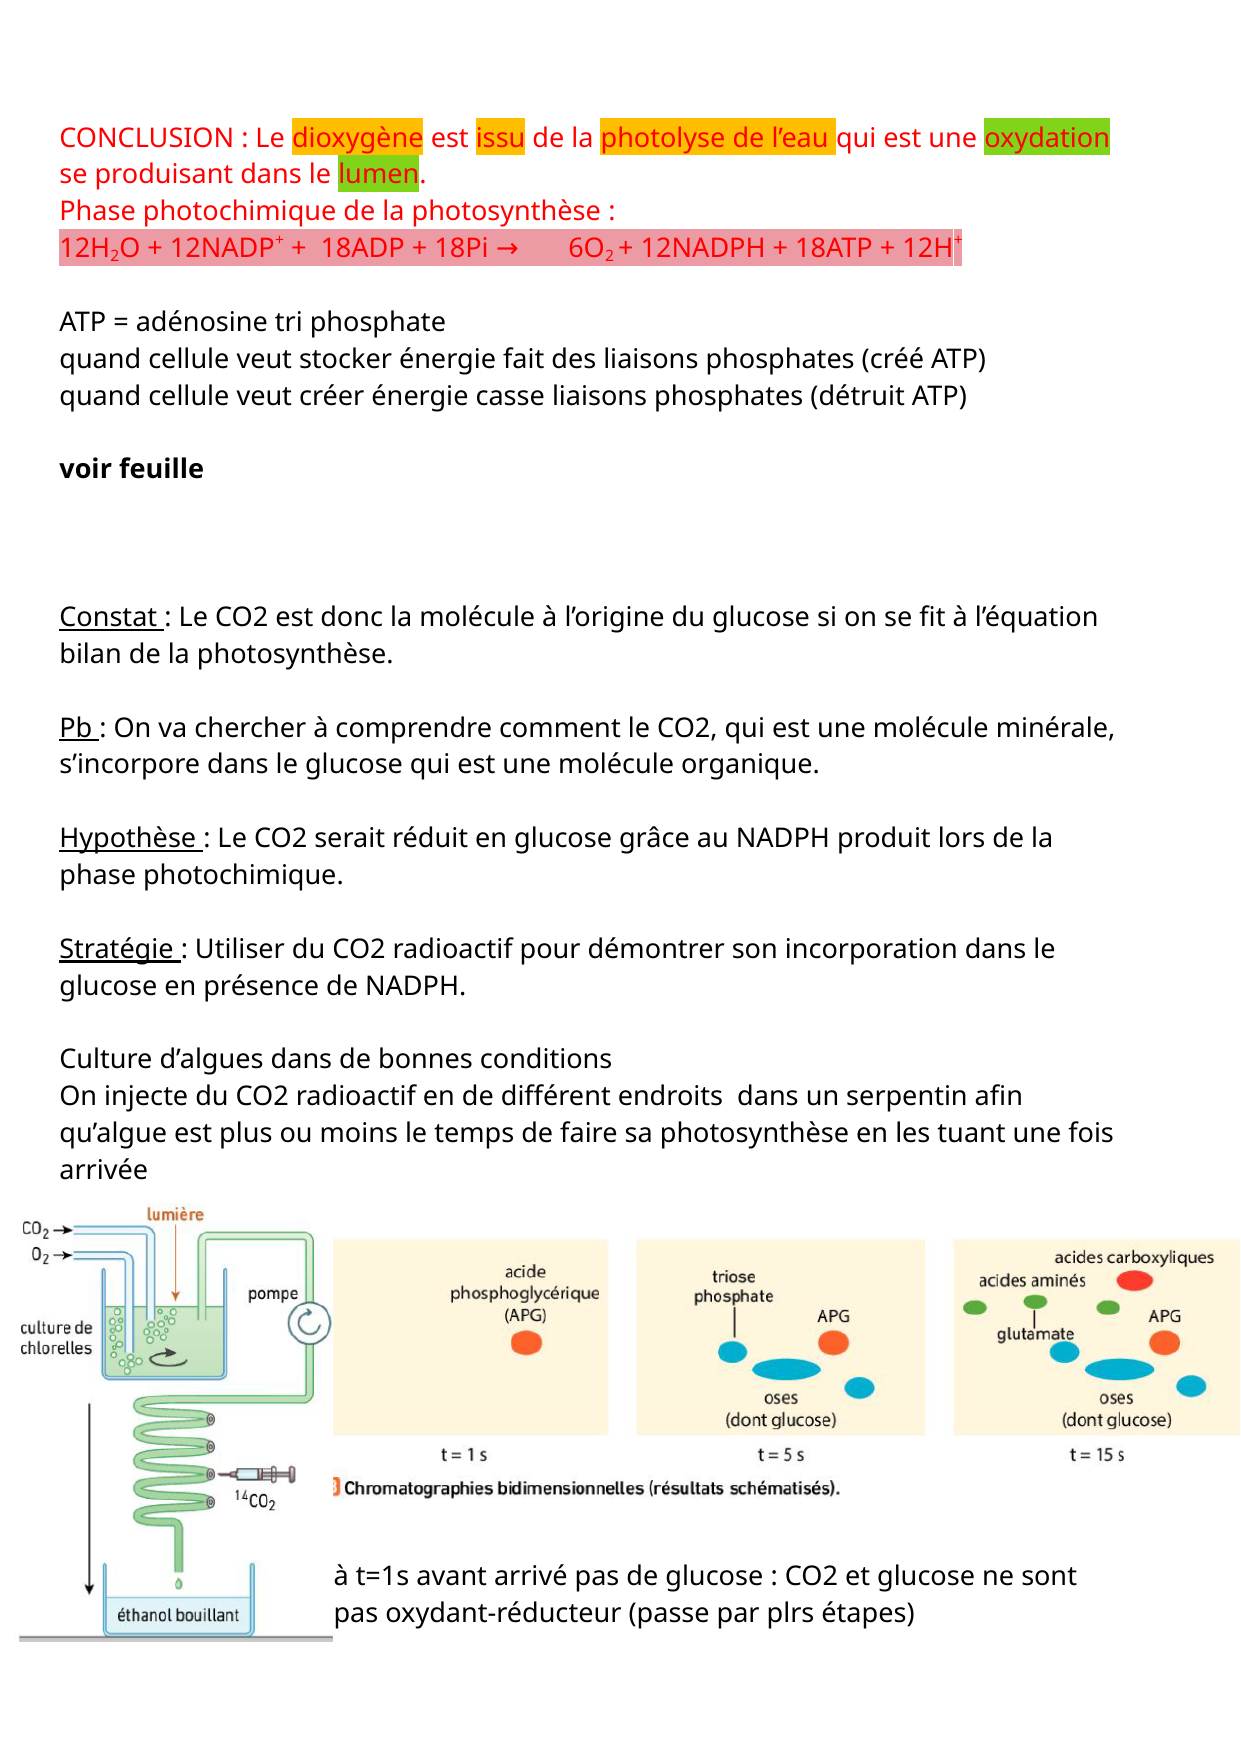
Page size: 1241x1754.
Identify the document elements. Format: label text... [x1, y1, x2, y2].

list CONCLUSION : Le dioxygène est issu de la photolyse de l’eau qui est une oxydation se produisant dans le lumen. [59, 118, 1122, 192]
list Pb : On va chercher à comprendre comment le CO2, qui est une molécule minérale, s’incorpore dans le glucose qui est une molécule organique. [59, 708, 1122, 782]
list Culture d’algues dans de bonnes conditions [59, 1040, 1122, 1077]
list ATP = adénosine tri phosphate [59, 302, 1122, 339]
list Stratégie : Utiliser du CO2 radioactif pour démontrer son incorporation dans le glucose en présence de NADPH. [59, 929, 1122, 1003]
list [59, 1556, 303, 1630]
list Constat : Le CO2 est donc la molécule à l’origine du glucose si on se fit à l’équation bilan de la photosynthèse. [59, 597, 1122, 671]
list 12H2O + 12NADP+ + 18ADP + 18Pi → 6O2 + 12NADPH + 18ATP + 12H+ [59, 229, 1122, 266]
list Phase photochimique de la photosynthèse : [59, 192, 1122, 229]
list à t=1s avant arrivé pas de glucose : CO2 et glucose ne sont pas oxydant-réducteur (passe par plrs étapes) [334, 1556, 1122, 1630]
list Hypothèse : Le CO2 serait réduit en glucose grâce au NADPH produit lors de la phase photochimique. [59, 819, 1122, 892]
list voir feuille [59, 450, 1122, 487]
picture [303, 1196, 1241, 1642]
list quand cellule veut stocker énergie fait des liaisons phosphates (créé ATP) [59, 339, 1122, 376]
list On injecte du CO2 radioactif en de différent endroits dans un serpentin afin qu’algue est plus ou moins le temps de faire sa photosynthèse en les tuant une fois arrivée [59, 1077, 1122, 1187]
list quand cellule veut créer énergie casse liaisons phosphates (détruit ATP) [59, 376, 1122, 413]
